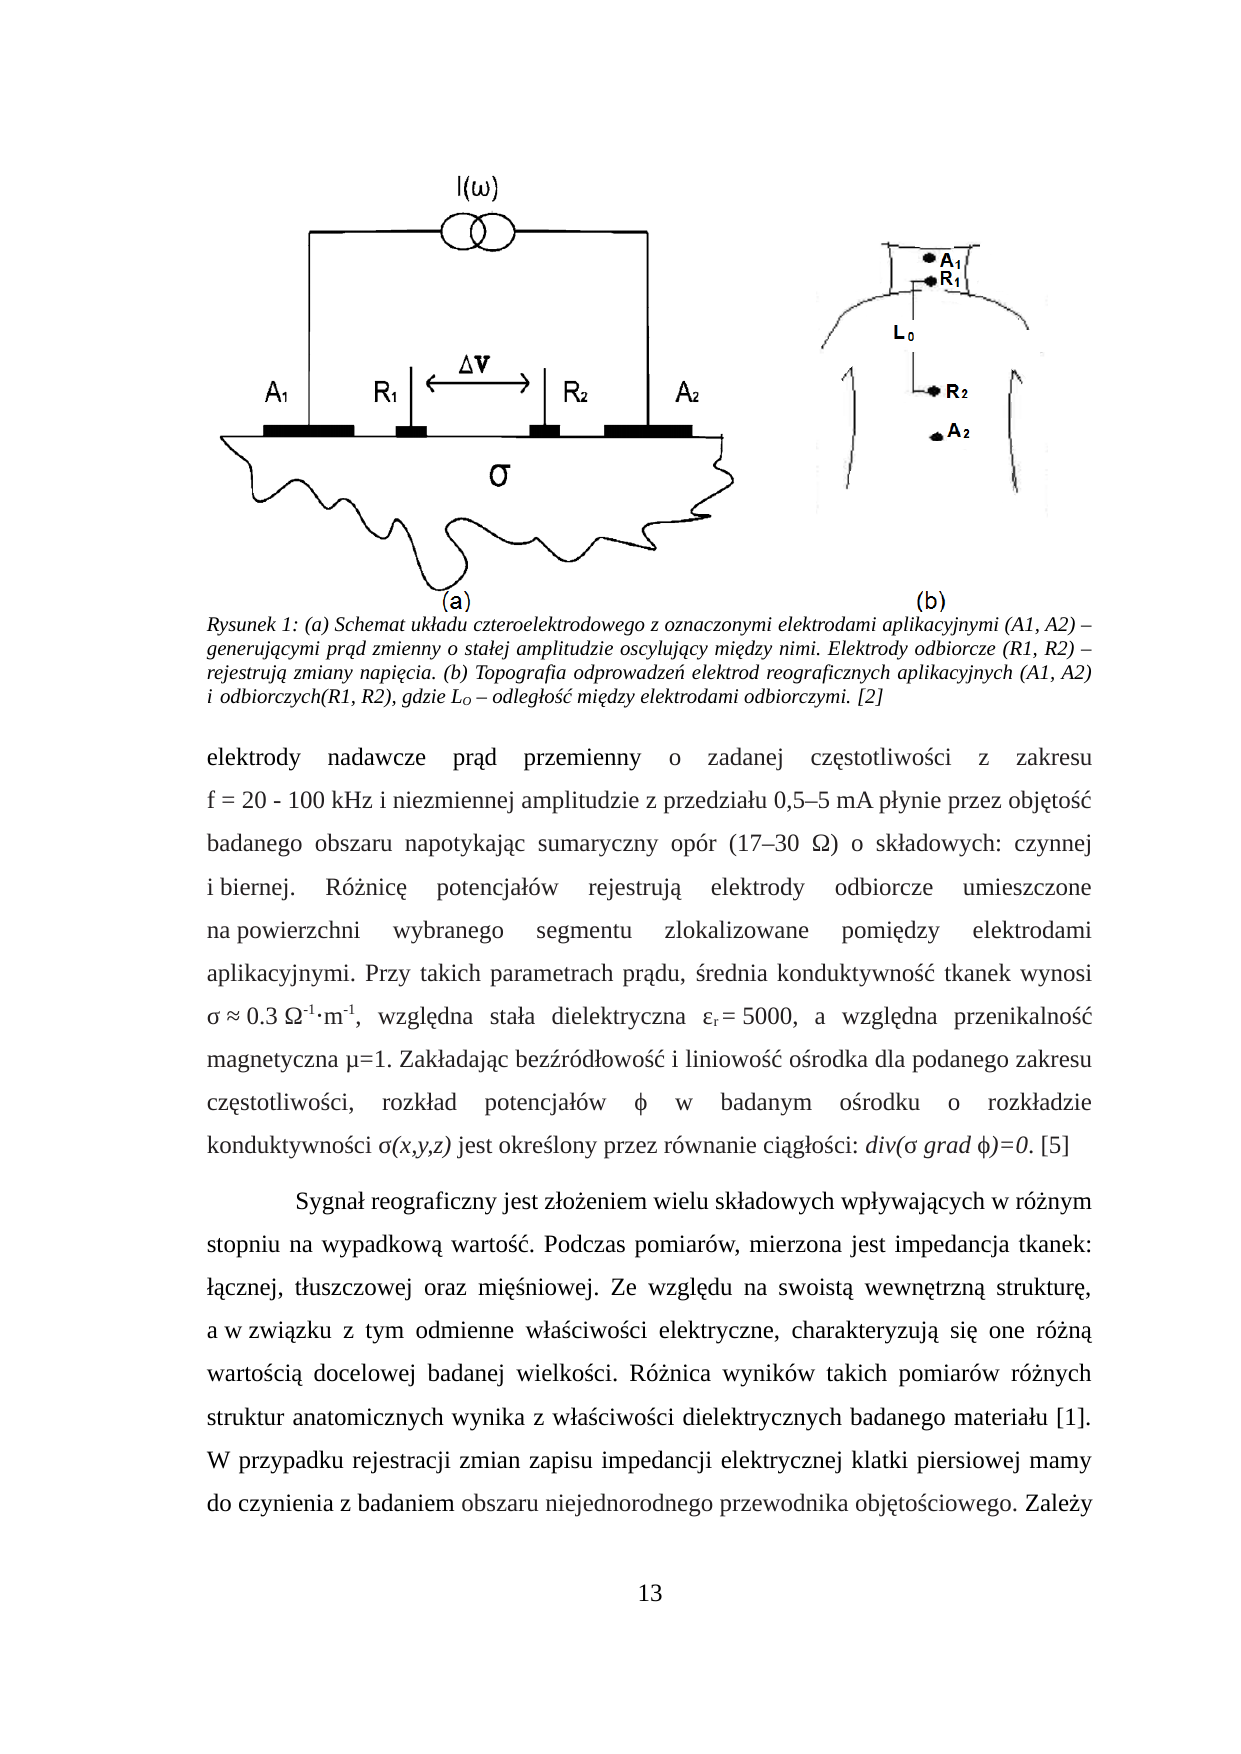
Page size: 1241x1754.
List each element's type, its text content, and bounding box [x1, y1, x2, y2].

text Rysunek 1: (a) Schemat układu czteroelektrodowego z oznaczonymi elektrodami aplikacyjnymi (A1, A2) – generującymi prąd zmienny o stałej amplitudzie oscylujący między nimi. Elektrody odbiorcze (R1, R2) – rejestrują zmiany napięcia. (b) Topografia odprowadzeń elektrod reograficznych aplikacyjnych (A1, A2) i odbiorczych(R1, R2), gdzie LO – odległość między elektrodami odbiorczymi. [2] [207, 612, 1095, 708]
text elektrody nadawcze prąd przemienny o zadanej częstotliwości z zakresu f = 20 - 100 kHz i niezmiennej amplitudzie z przedziału 0,5–5 mA płynie przez objętość badanego obszaru napotykając sumaryczny opór (17–30 Ω) o składowych: czynnej i biernej. Różnicę potencjałów rejestrują elektrody odbiorcze umieszczone na powierzchni wybranego segmentu zlokalizowane pomiędzy elektrodami aplikacyjnymi. Przy takich parametrach prądu, średnia konduktywność tkanek wynosi σ ≈ 0.3 Ω-1⋅m-1, względna stała dielektryczna εr = 5000, a względna przenikalność magnetyczna µ=1. Zakładając bezźródłowość i liniowość ośrodka dla podanego zakresu częstotliwości, rozkład potencjałów ϕ w badanym ośrodku o rozkładzie konduktywności σ(x,y,z) jest określony przez równanie ciągłości: div(σ grad ϕ)=0. [5] [207, 728, 1093, 1159]
text Sygnał reograficzny jest złożeniem wielu składowych wpływających w różnym stopniu na wypadkową wartość. Podczas pomiarów, mierzona jest impedancja tkanek: łącznej, tłuszczowej oraz mięśniowej. Ze względu na swoistą wewnętrzną strukturę, a w związku z tym odmienne właściwości elektryczne, charakteryzują się one różną wartością docelowej badanej wielkości. Różnica wyników takich pomiarów różnych struktur anatomicznych wynika z właściwości dielektrycznych badanego materiału [1]. W przypadku rejestracji zmian zapisu impedancji elektrycznej klatki piersiowej mamy do czynienia z badaniem obszaru niejednorodnego przewodnika objętościowego. Zależy [207, 1186, 1093, 1517]
